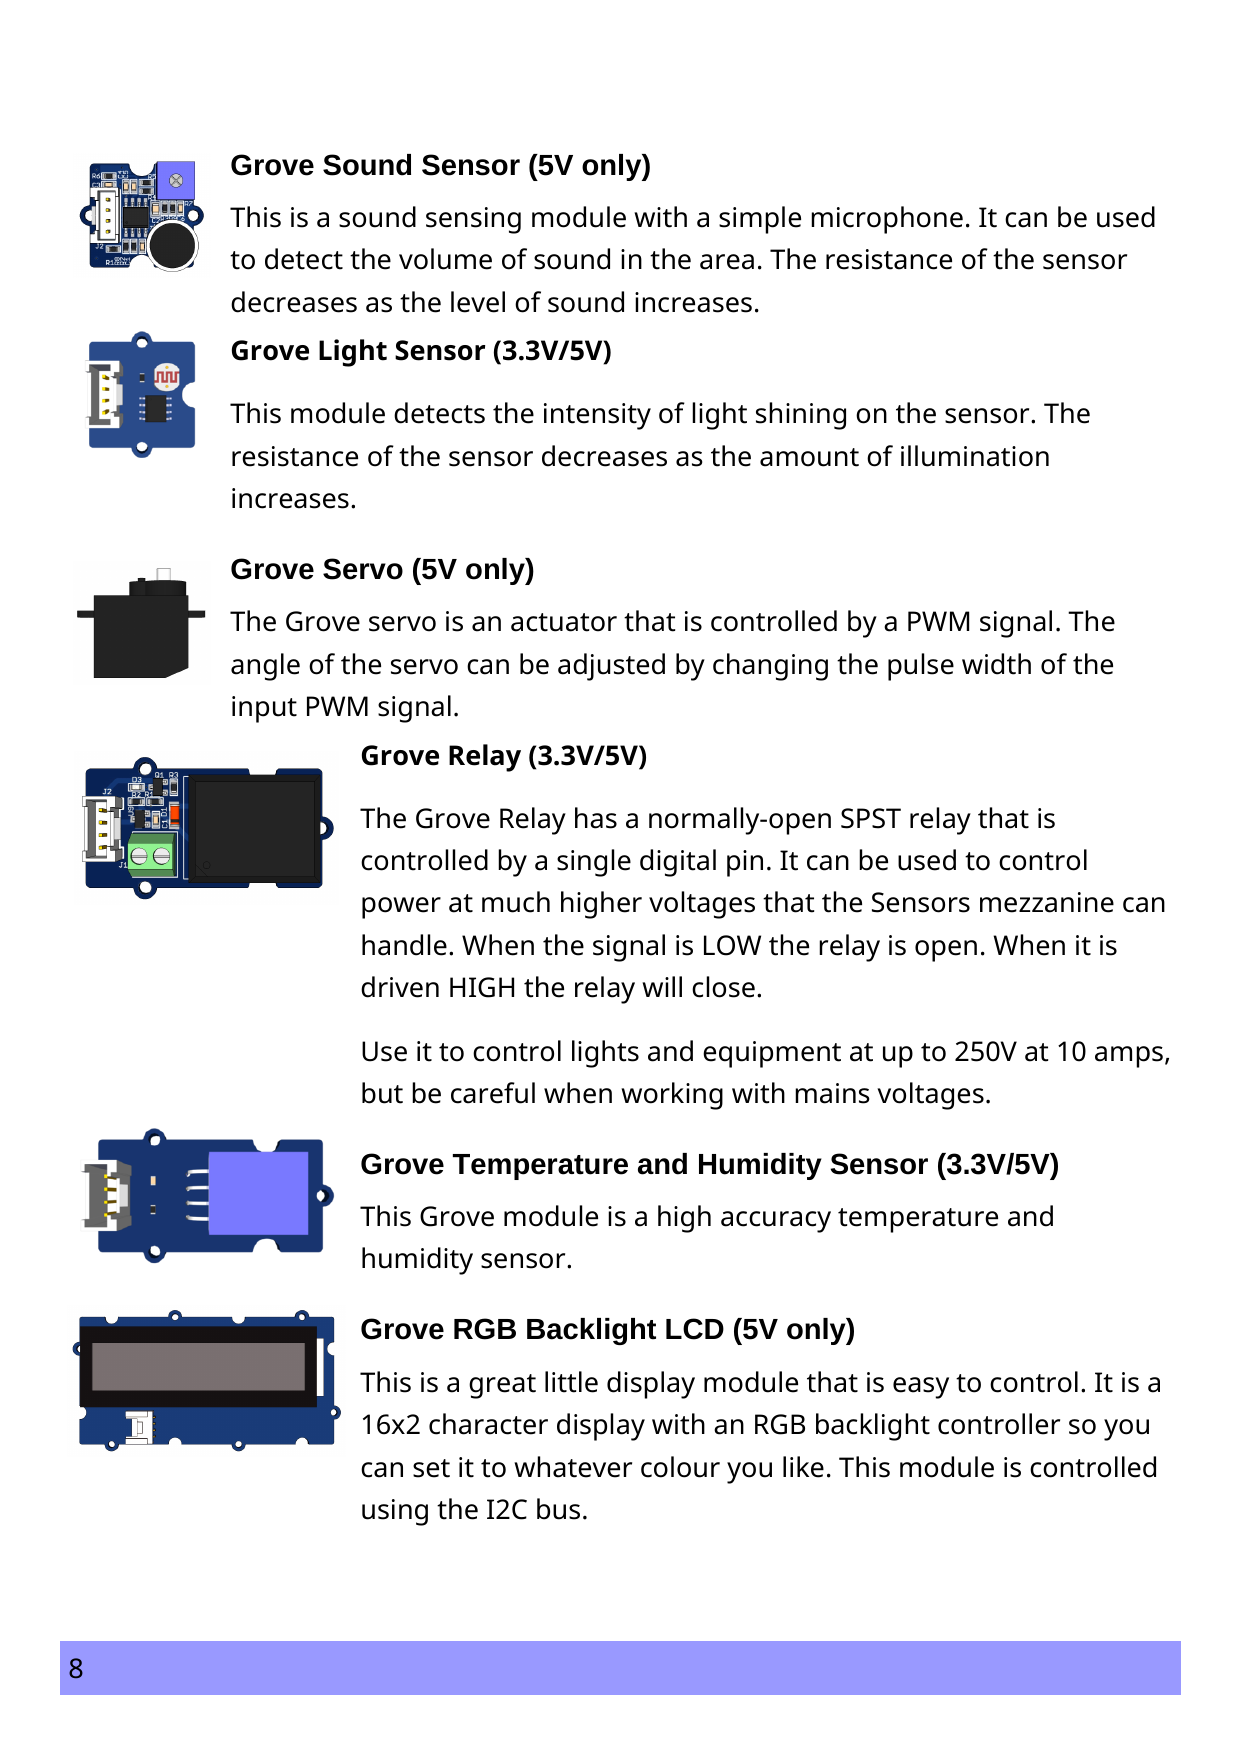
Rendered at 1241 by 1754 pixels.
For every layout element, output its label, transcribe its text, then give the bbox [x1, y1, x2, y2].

table_cell Grove Temperature and Humidity Sensor (3.3V/5V) This Grove module is a high accuracy temperature and humidity sensor. [354, 1117, 1181, 1283]
table_header [59, 118, 224, 326]
table_header Grove Sound Sensor (5V only) This is a sound sensing module with a simple microphone. It can be used to detect the volume of sound in the area. The resistance of the sensor decreases as the level of sound increases. [225, 118, 1181, 326]
picture [67, 1305, 346, 1457]
table_cell [59, 1283, 354, 1533]
table_cell Grove RGB Backlight LCD (5V only) This is a great little display module that is easy to control. It is a 16x2 character display with an RGB backlight controller so you can set it to whatever colour you like. This module is controlled using the I2C bus. [354, 1283, 1181, 1533]
table_cell [59, 522, 224, 730]
table_cell Grove Light Sensor (3.3V/5V) This module detects the intensity of light shining on the sensor. The resistance of the sensor decreases as the amount of illumination increases. [225, 326, 1181, 522]
table_cell [59, 730, 354, 1117]
picture [76, 331, 207, 460]
picture [105, 561, 180, 685]
picture [101, 751, 306, 905]
table_cell [59, 1117, 354, 1283]
table_cell Grove Relay (3.3V/5V) The Grove Relay has a normally-open SPST relay that is controlled by a single digital pin. It can be used to control power at much higher voltages that the Sensors mezzanine can handle. When the signal is LOW the relay is open. When it is driven HIGH the relay will close. Use it to control lights and equipment at up to 250V at 10 amps, but be careful when working with mains voltages. [354, 730, 1181, 1117]
table_cell [59, 326, 224, 522]
picture [78, 1122, 336, 1268]
table_cell Grove Servo (5V only) The Grove servo is an actuator that is controlled by a PWM signal. The angle of the servo can be adjusted by changing the pulse width of the input PWM signal. [225, 522, 1181, 730]
picture [108, 153, 176, 278]
